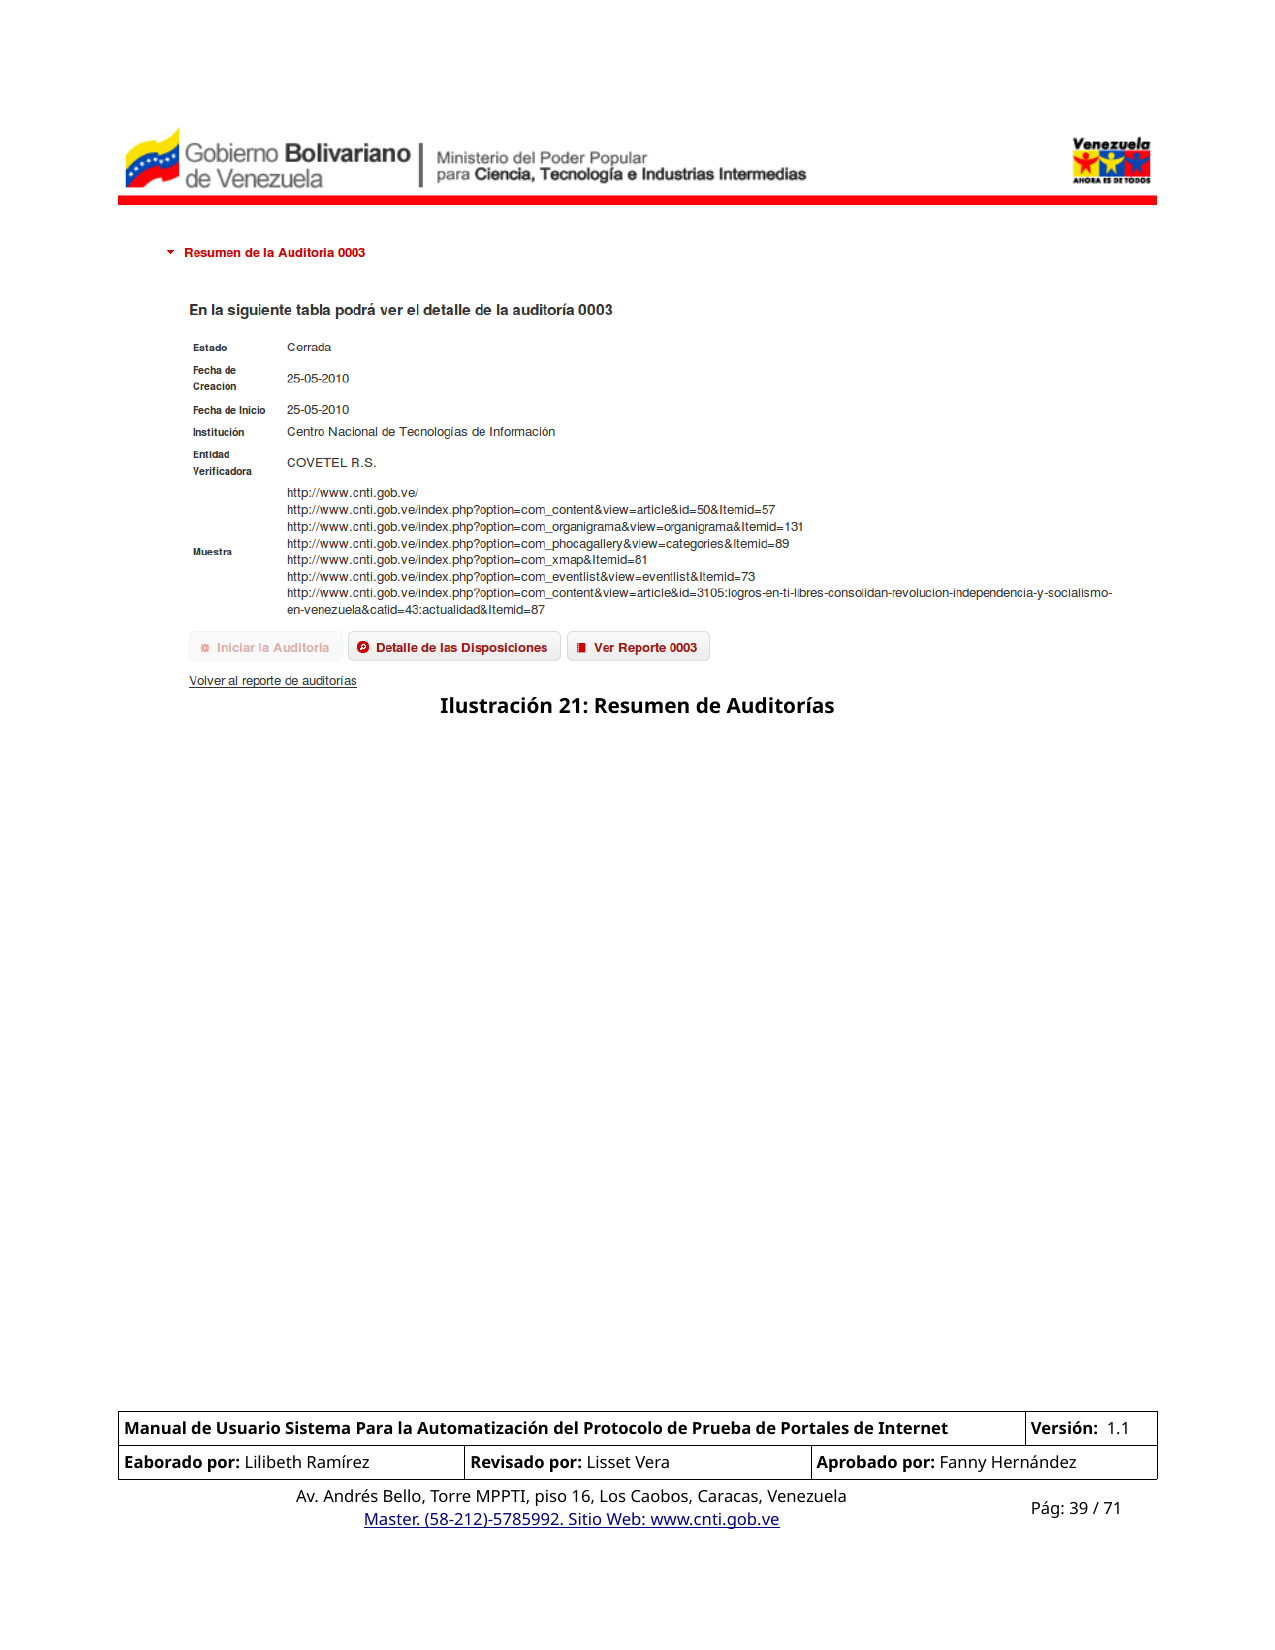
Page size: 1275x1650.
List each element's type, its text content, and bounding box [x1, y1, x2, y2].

text Ilustración 21: Resumen de Auditorías [152, 250, 1123, 720]
picture [118, 119, 1157, 205]
picture [164, 246, 1116, 692]
